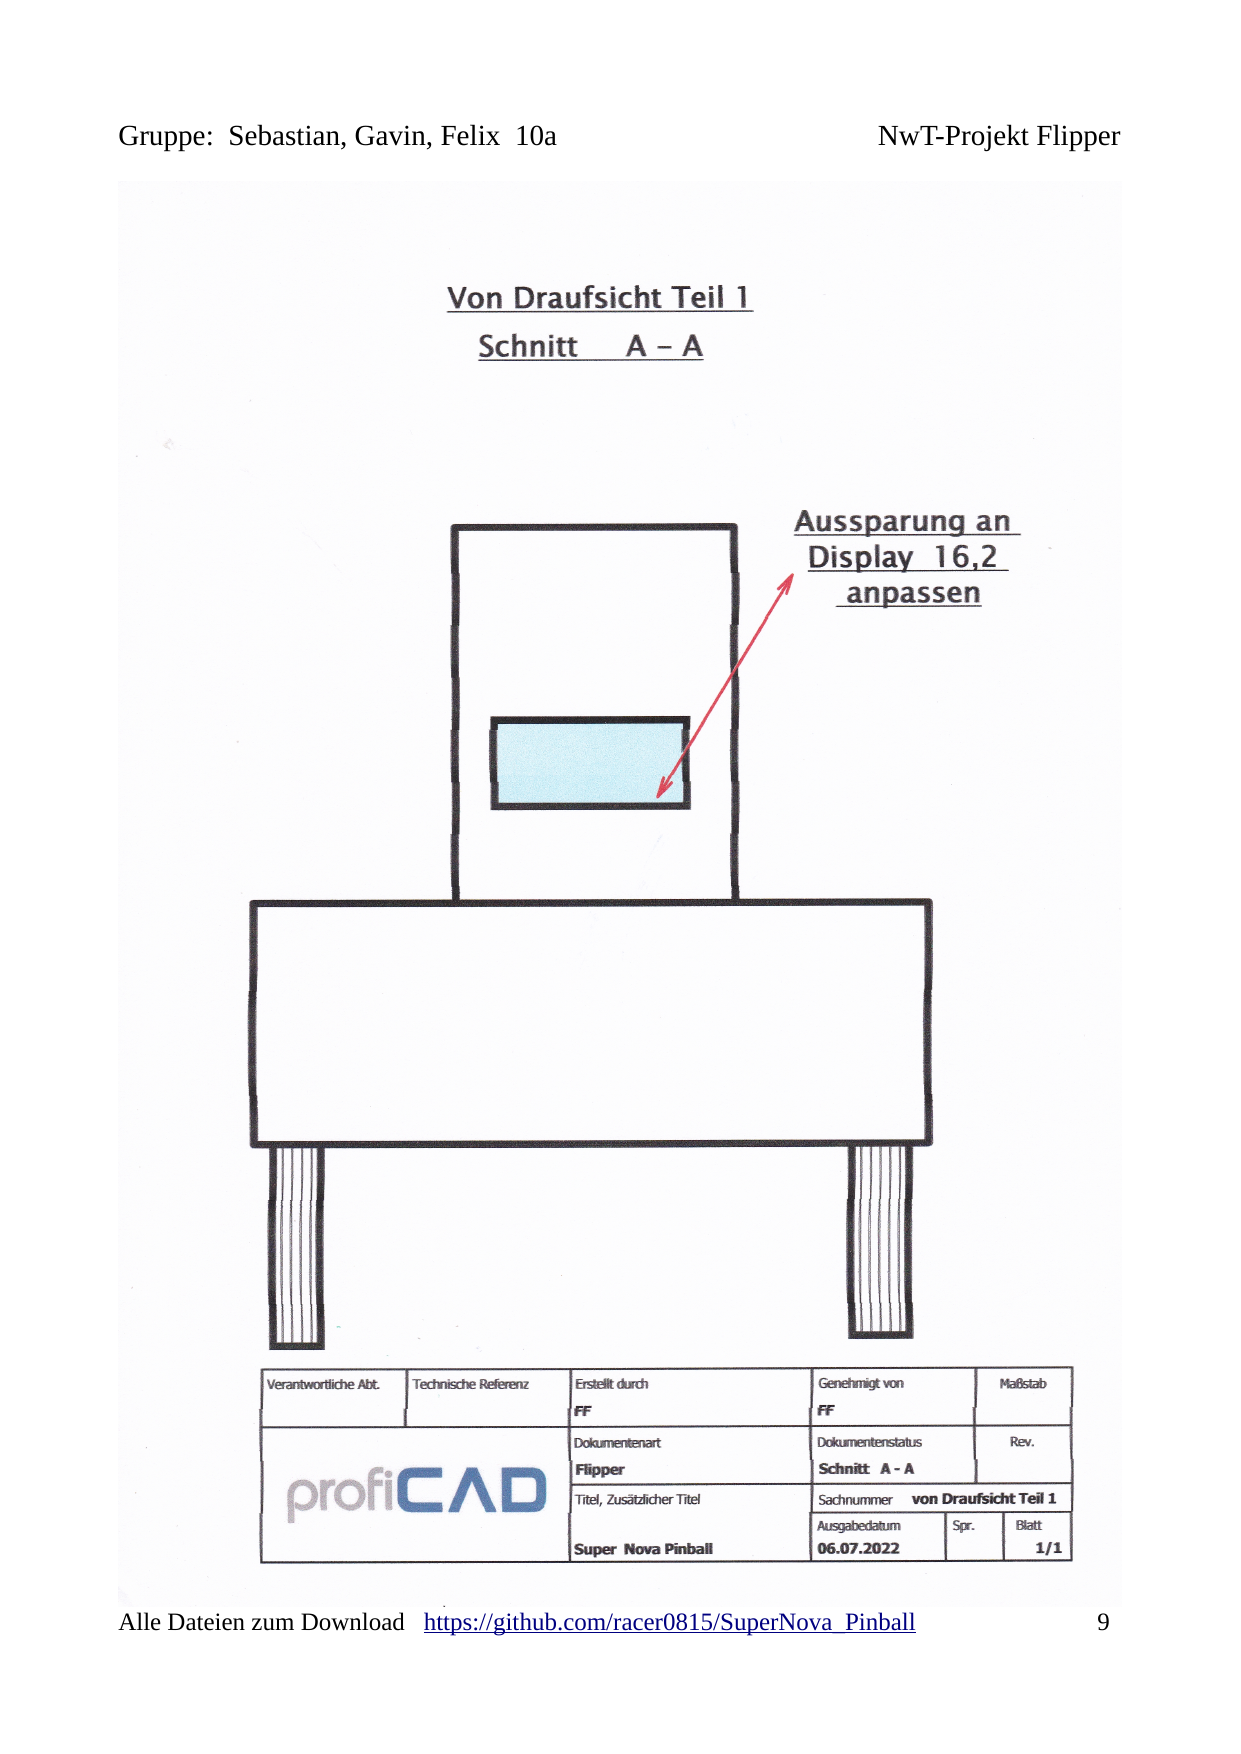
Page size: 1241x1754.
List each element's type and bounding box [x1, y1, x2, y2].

picture [118, 181, 1123, 1607]
